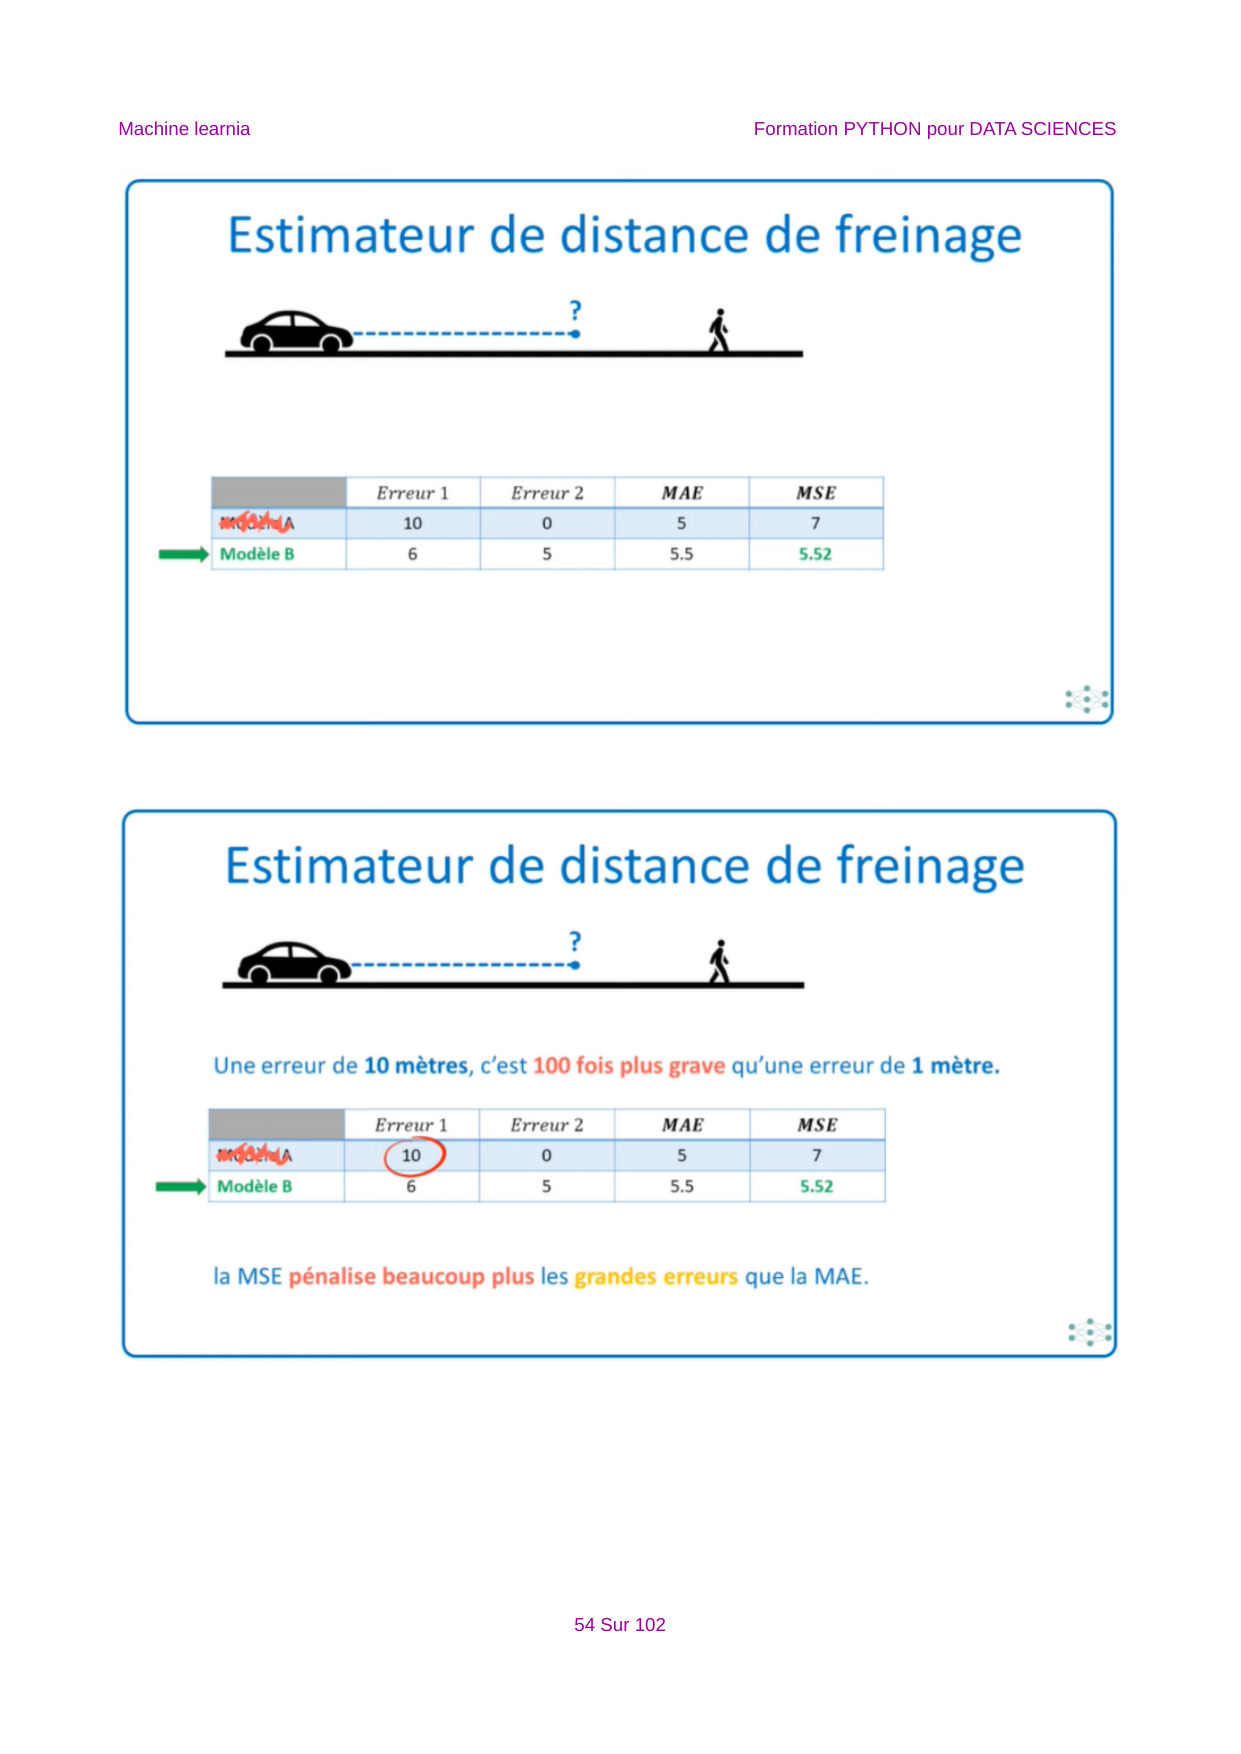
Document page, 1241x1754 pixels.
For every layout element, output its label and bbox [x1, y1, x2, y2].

picture [118, 805, 1122, 1362]
picture [118, 169, 1122, 731]
